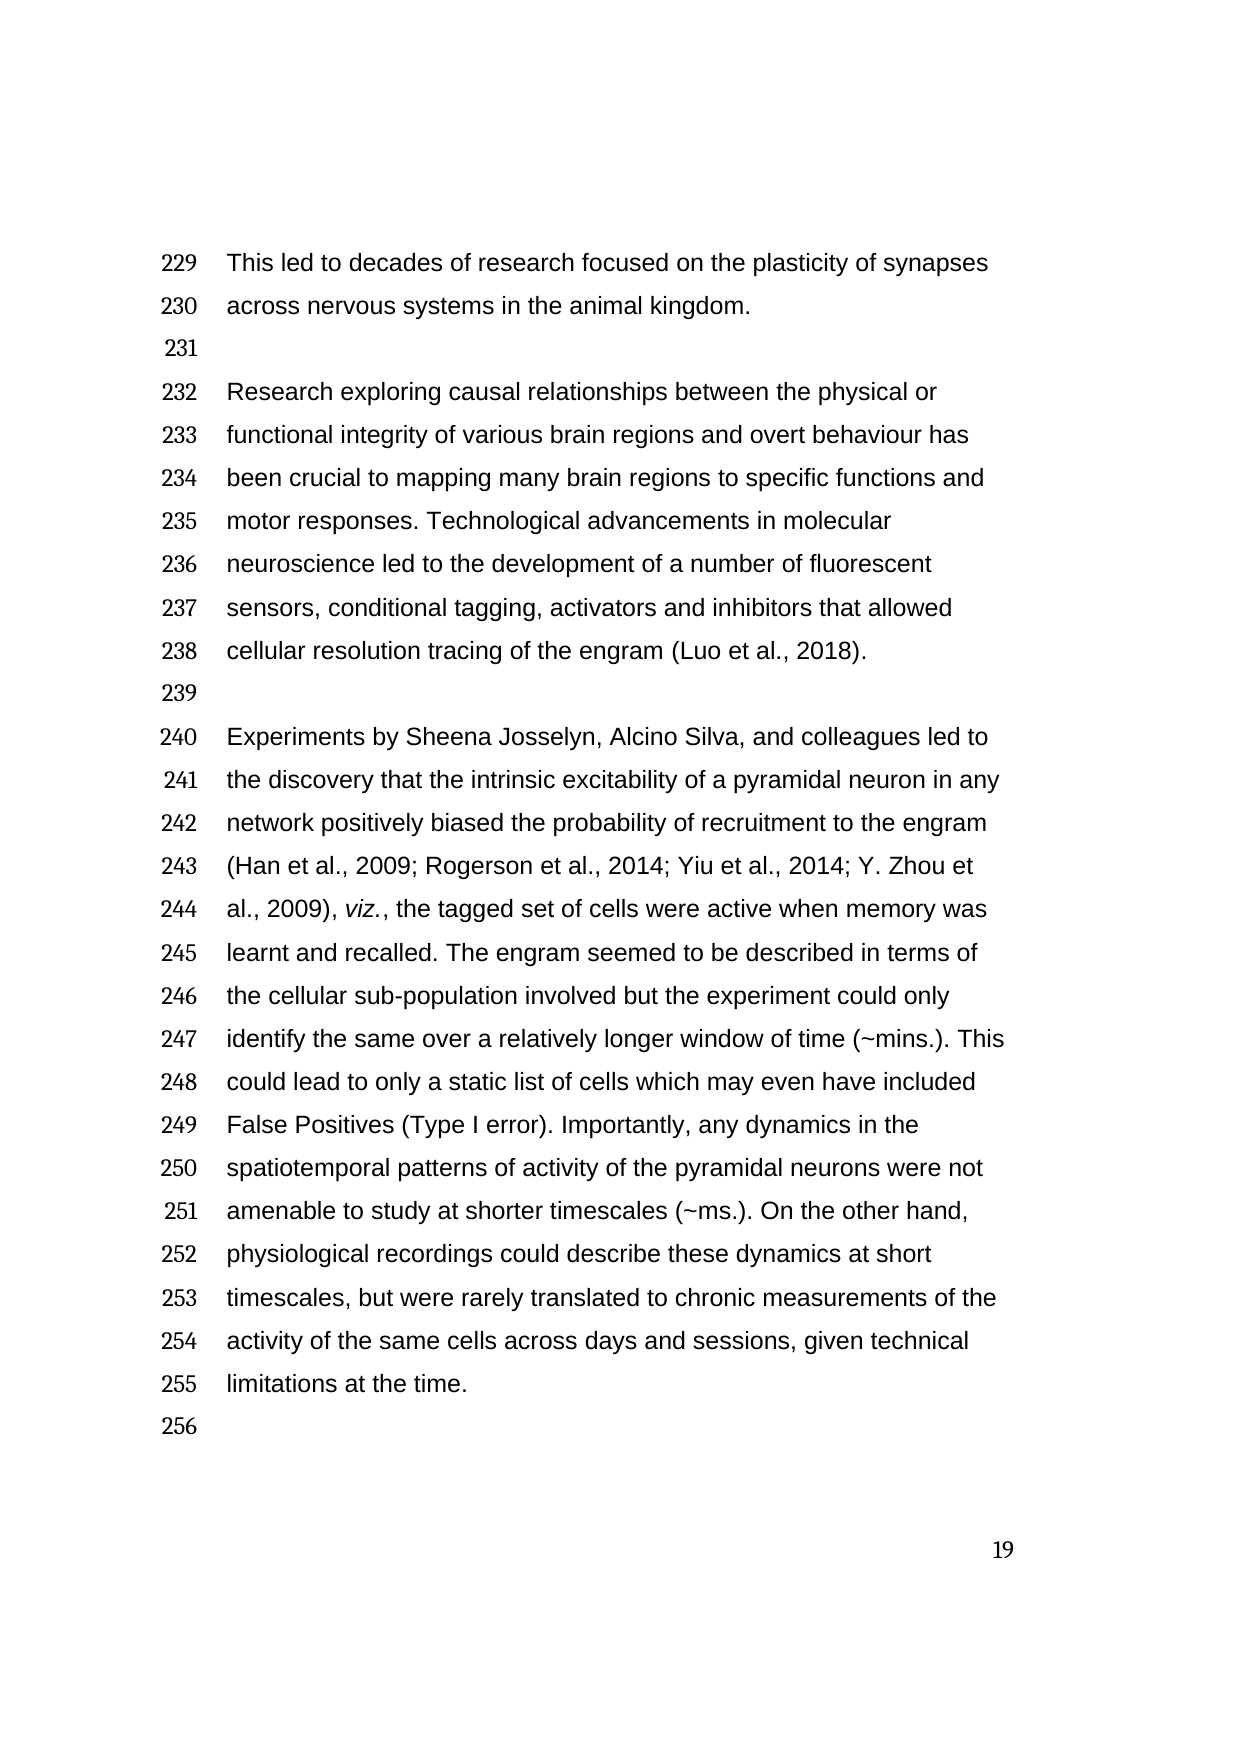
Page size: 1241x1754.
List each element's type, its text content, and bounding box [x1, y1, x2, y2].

text This led to decades of research focused on the plasticity of synapses across nervous systems in the animal kingdom. [226, 248, 1014, 319]
text Research exploring causal relationships between the physical or functional integrity of various brain regions and overt behaviour has been crucial to mapping many brain regions to specific functions and motor responses. Technological advancements in molecular neuroscience led to the development of a number of fluorescent sensors, conditional tagging, activators and inhibitors that allowed cellular resolution tracing of the engram (Luo et al., 2018)⁠. [226, 377, 1014, 664]
text Experiments by Sheena Josselyn, Alcino Silva, and colleagues led to the discovery that the intrinsic excitability of a pyramidal neuron in any network positively biased the probability of recruitment to the engram (Han et al., 2009; Rogerson et al., 2014; Yiu et al., 2014; Y. Zhou et al., 2009)⁠, viz., the tagged set of cells were active when memory was learnt and recalled. The engram seemed to be described in terms of the cellular sub-population involved but the experiment could only identify the same over a relatively longer window of time (~mins.). This could lead to only a static list of cells which may even have included False Positives (Type I error). Importantly, any dynamics in the spatiotemporal patterns of activity of the pyramidal neurons were not amenable to study at shorter timescales (~ms.). On the other hand, physiological recordings could describe these dynamics at short timescales, but were rarely translated to chronic measurements of the activity of the same cells across days and sessions, given technical limitations at the time. [226, 722, 1014, 1398]
